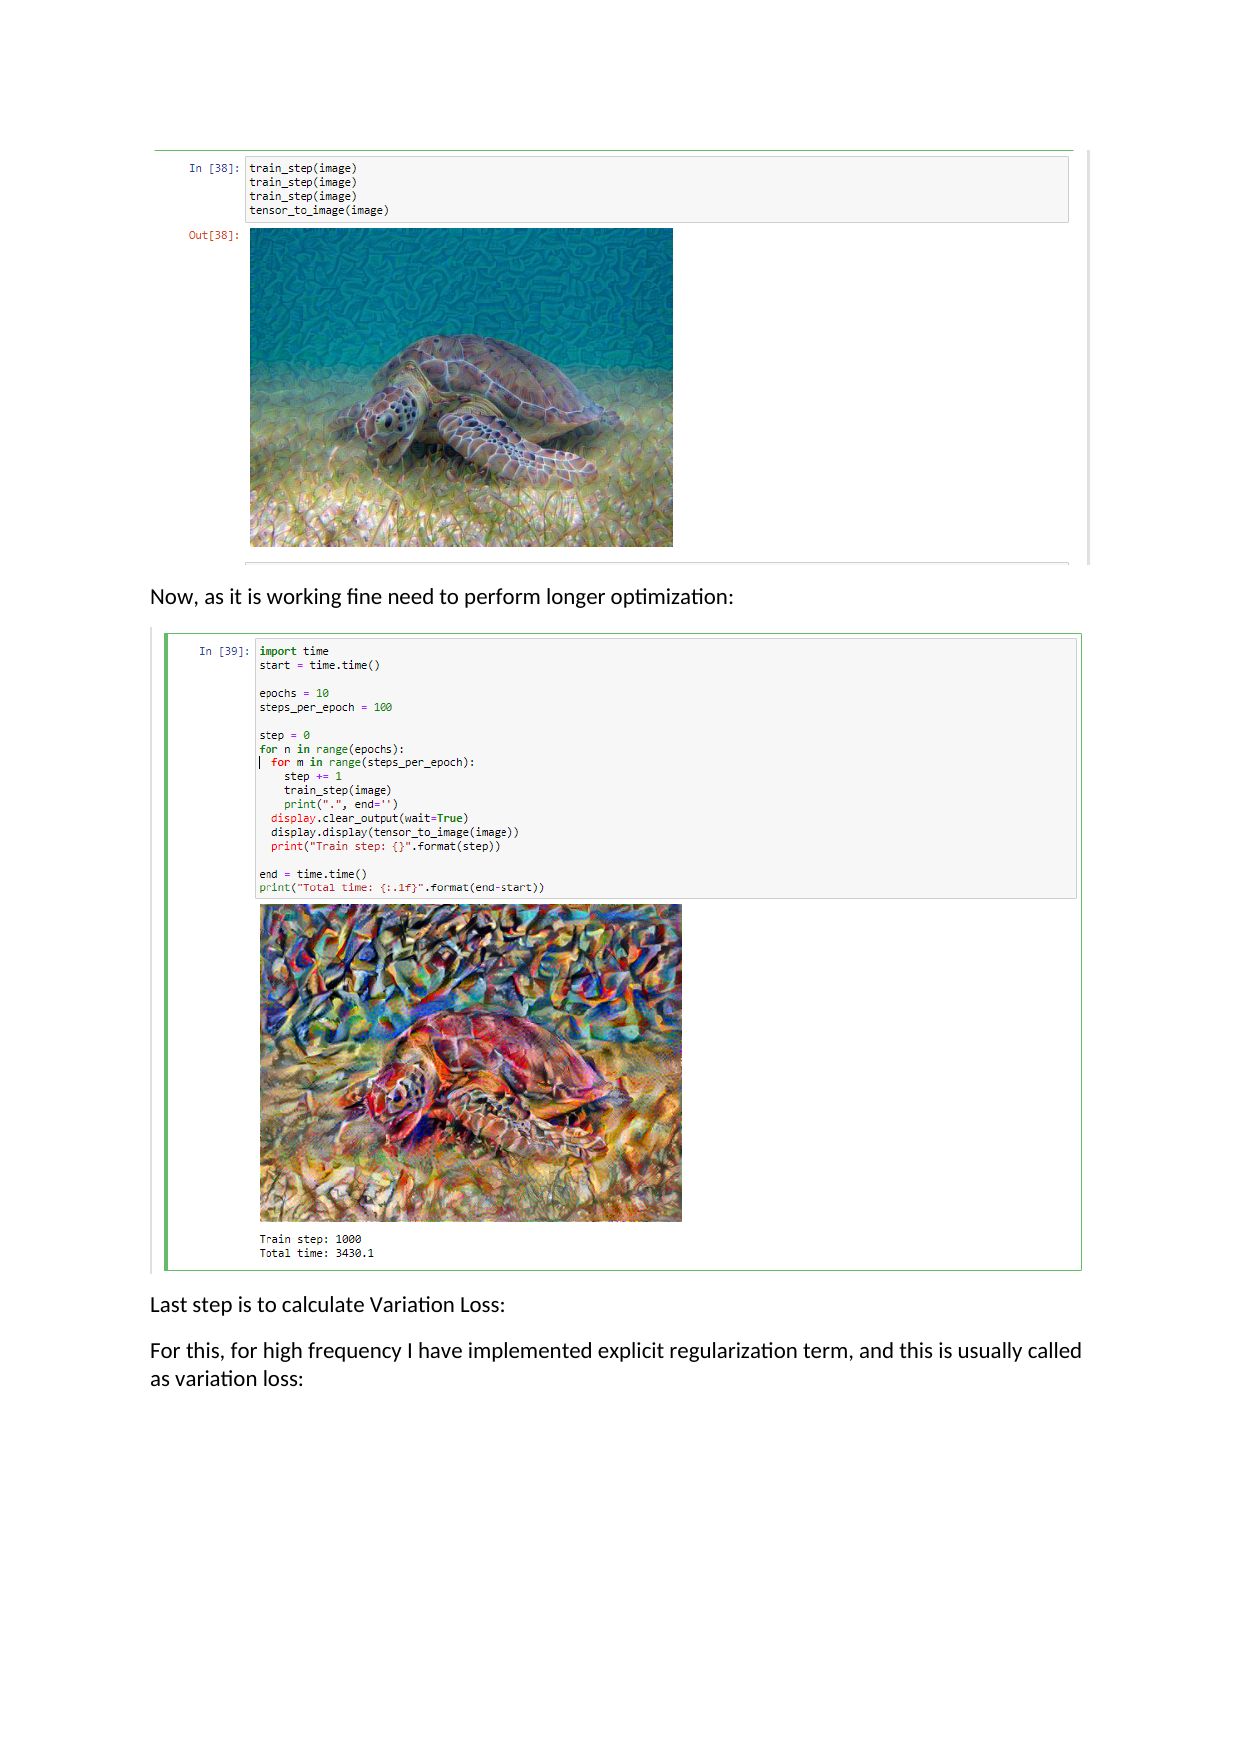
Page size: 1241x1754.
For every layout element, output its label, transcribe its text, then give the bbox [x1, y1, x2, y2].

text Last step is to calculate Variation Loss: [150, 1291, 1090, 1318]
text For this, for high frequency I have implemented explicit regularization term, and this is usually called as variation loss: [150, 1336, 1090, 1392]
text Now, as it is working fine need to perform longer optimization: [150, 582, 1090, 610]
